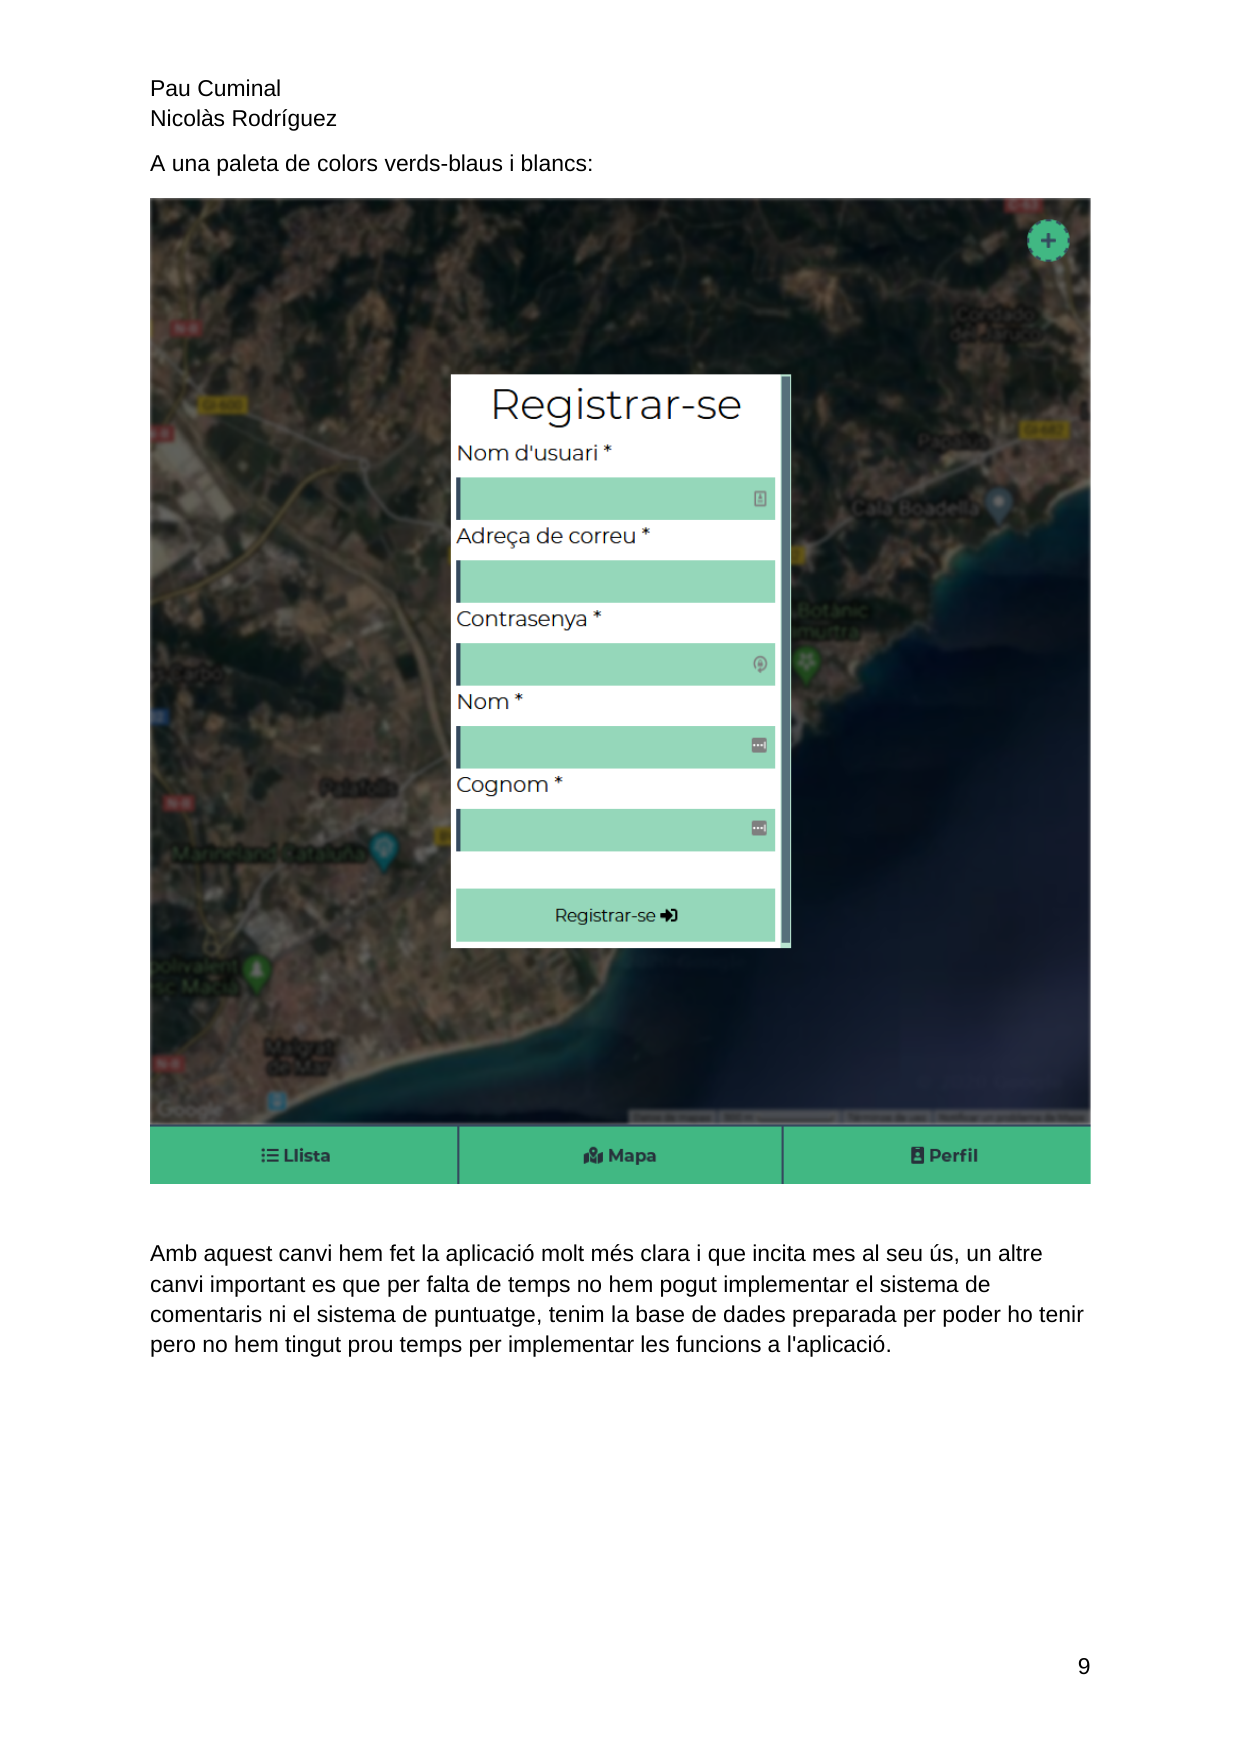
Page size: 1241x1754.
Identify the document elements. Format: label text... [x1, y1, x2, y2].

text A una paleta de colors verds-blaus i blancs: [150, 150, 1090, 176]
picture [150, 198, 1091, 1184]
text Amb aquest canvi hem fet la aplicació molt més clara i que incita mes al seu ús, un altre canvi important es que per falta de temps no hem pogut implementar el sistema de comentaris ni el sistema de puntuatge, tenim la base de dades preparada per poder ho tenir pero no hem tingut prou temps per implementar les funcions a l'aplicació. [150, 1240, 1090, 1357]
